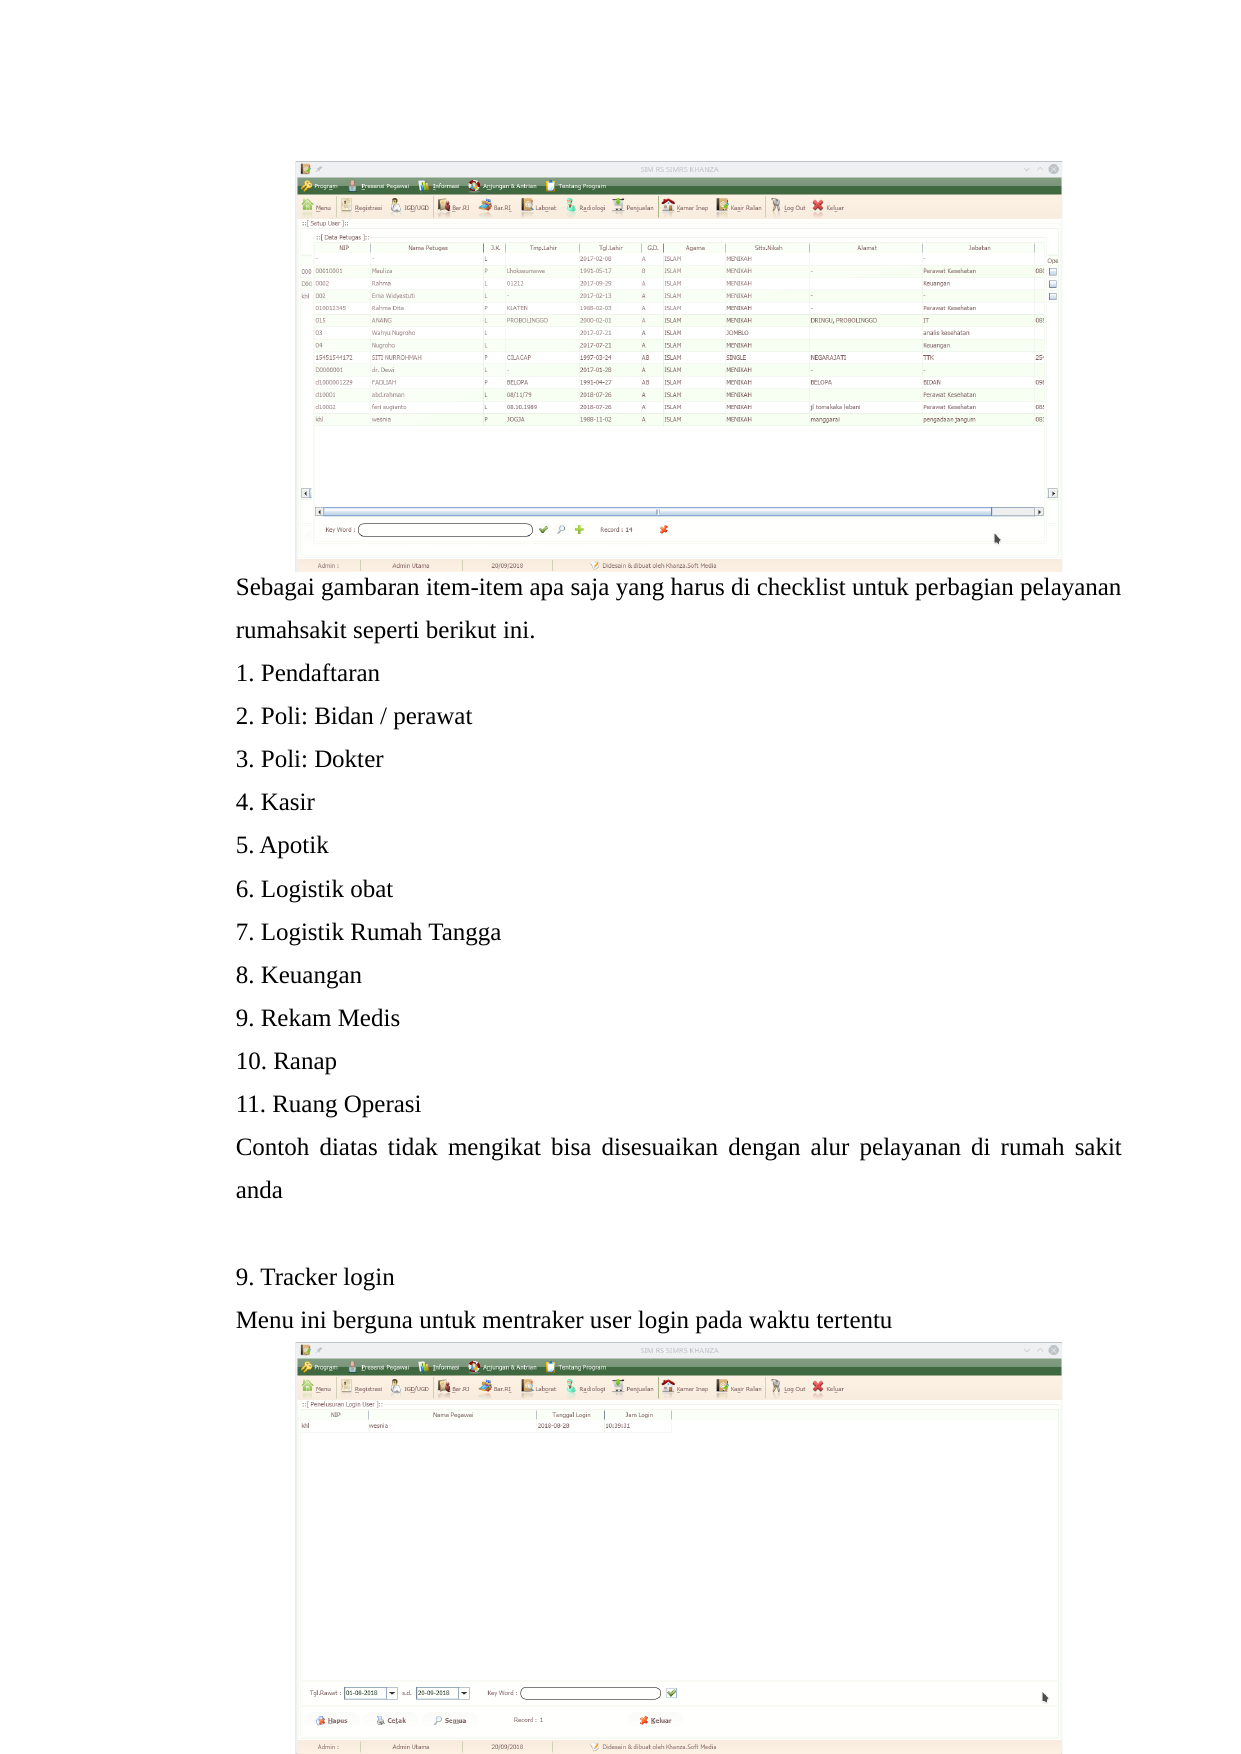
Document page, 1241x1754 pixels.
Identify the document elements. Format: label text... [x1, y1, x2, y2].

text 9. Rekam Medis [236, 1003, 1122, 1032]
text 8. Keuangan [236, 960, 1122, 989]
text 6. Logistik obat [236, 874, 1122, 902]
text 2. Poli: Bidan / perawat [236, 701, 1122, 730]
text 7. Logistik Rumah Tangga [236, 917, 1122, 946]
text 5. Apotik [236, 831, 1122, 859]
picture [295, 161, 1063, 572]
text 10. Ranap [236, 1046, 1122, 1075]
text 9. Tracker login [236, 1262, 1122, 1291]
text Contoh diatas tidak mengikat bisa disesuaikan dengan alur pelayanan di rumah sakit anda [236, 1132, 1122, 1204]
text 3. Poli: Dokter [236, 744, 1122, 773]
picture [295, 1342, 1063, 1754]
text Sebagai gambaran item-item apa saja yang harus di checklist untuk perbagian pelayanan rumahsakit seperti berikut ini. [236, 204, 1122, 644]
text 11. Ruang Operasi [236, 1089, 1122, 1118]
text Menu ini berguna untuk mentraker user login pada waktu tertentu [236, 1305, 1122, 1334]
text 1. Pendaftaran [236, 658, 1122, 687]
text 4. Kasir [236, 787, 1122, 816]
